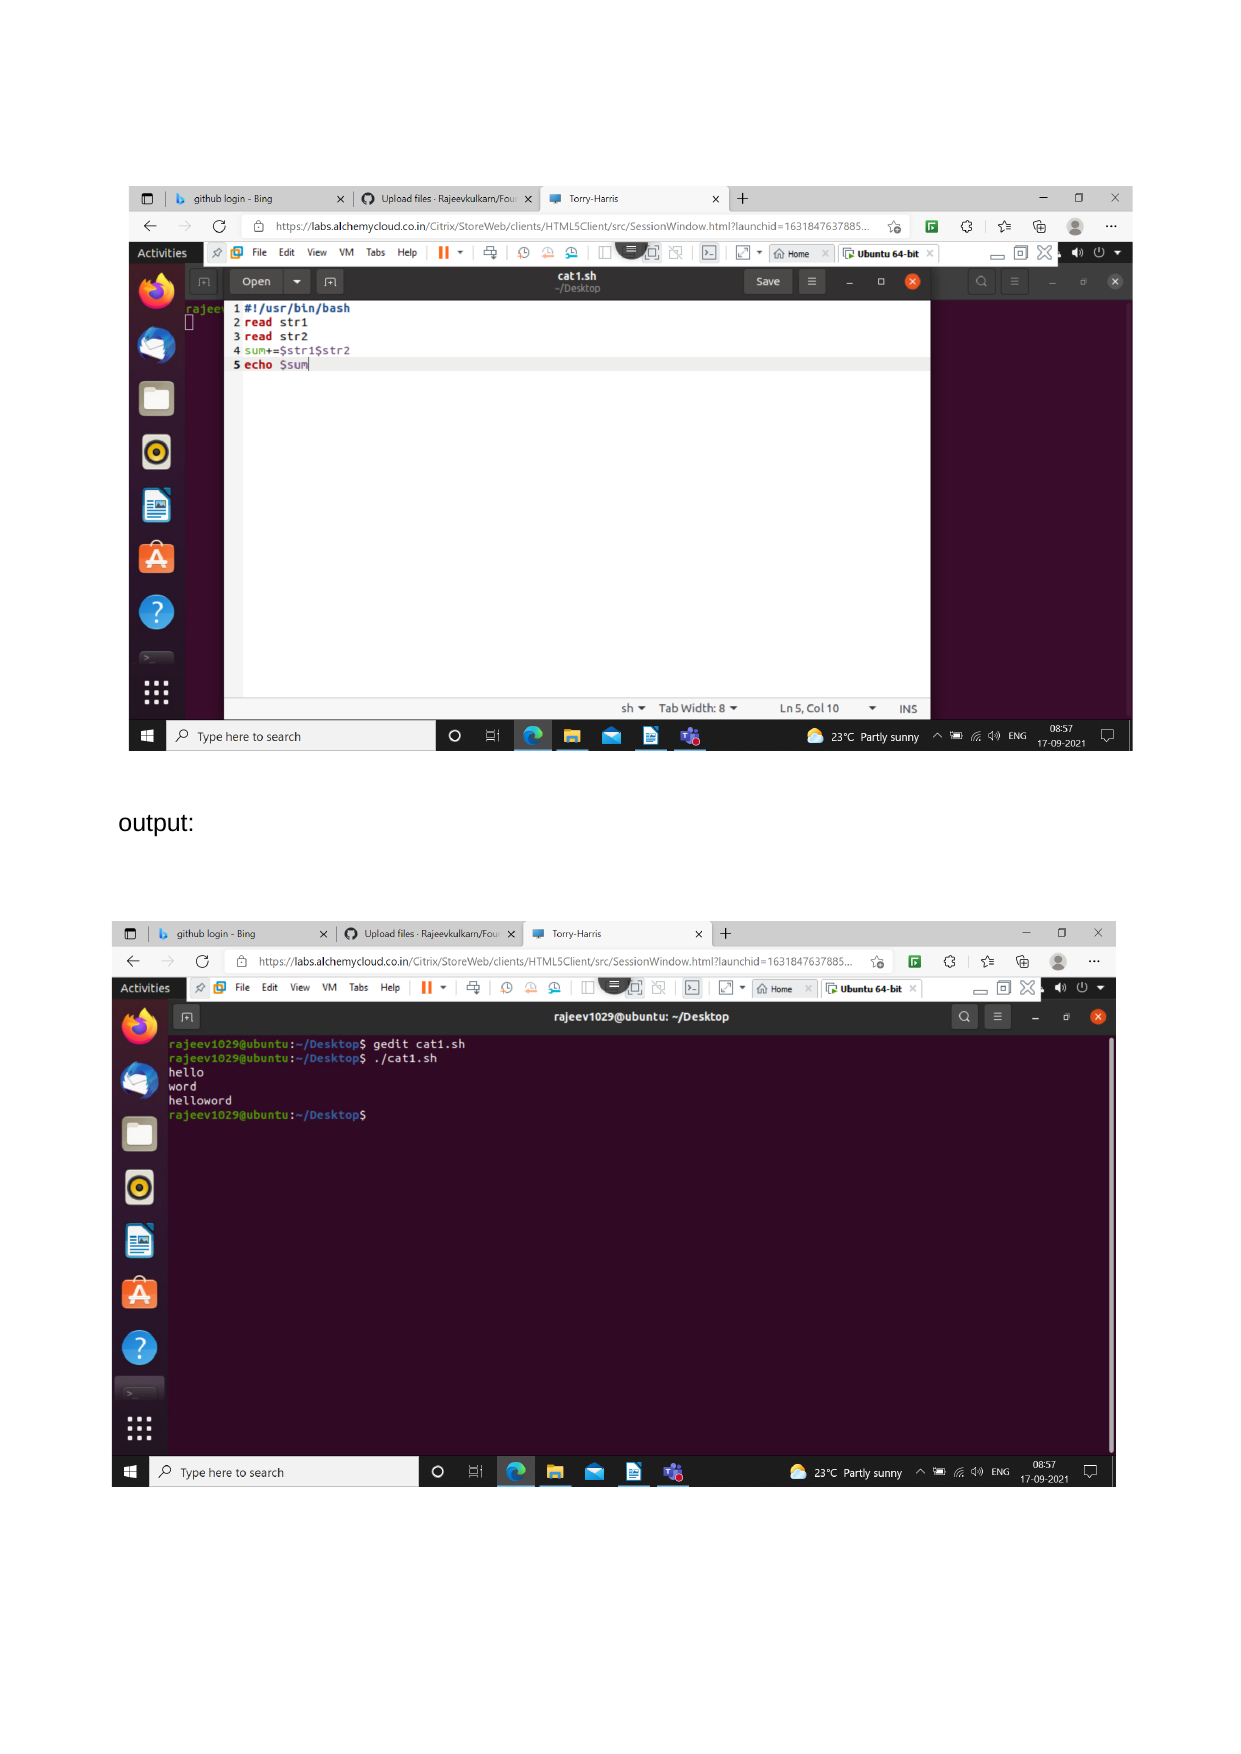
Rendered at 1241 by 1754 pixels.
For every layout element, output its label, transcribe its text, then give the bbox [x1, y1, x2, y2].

text output: [118, 808, 1122, 837]
picture [111, 921, 1116, 1487]
picture [128, 186, 1133, 751]
